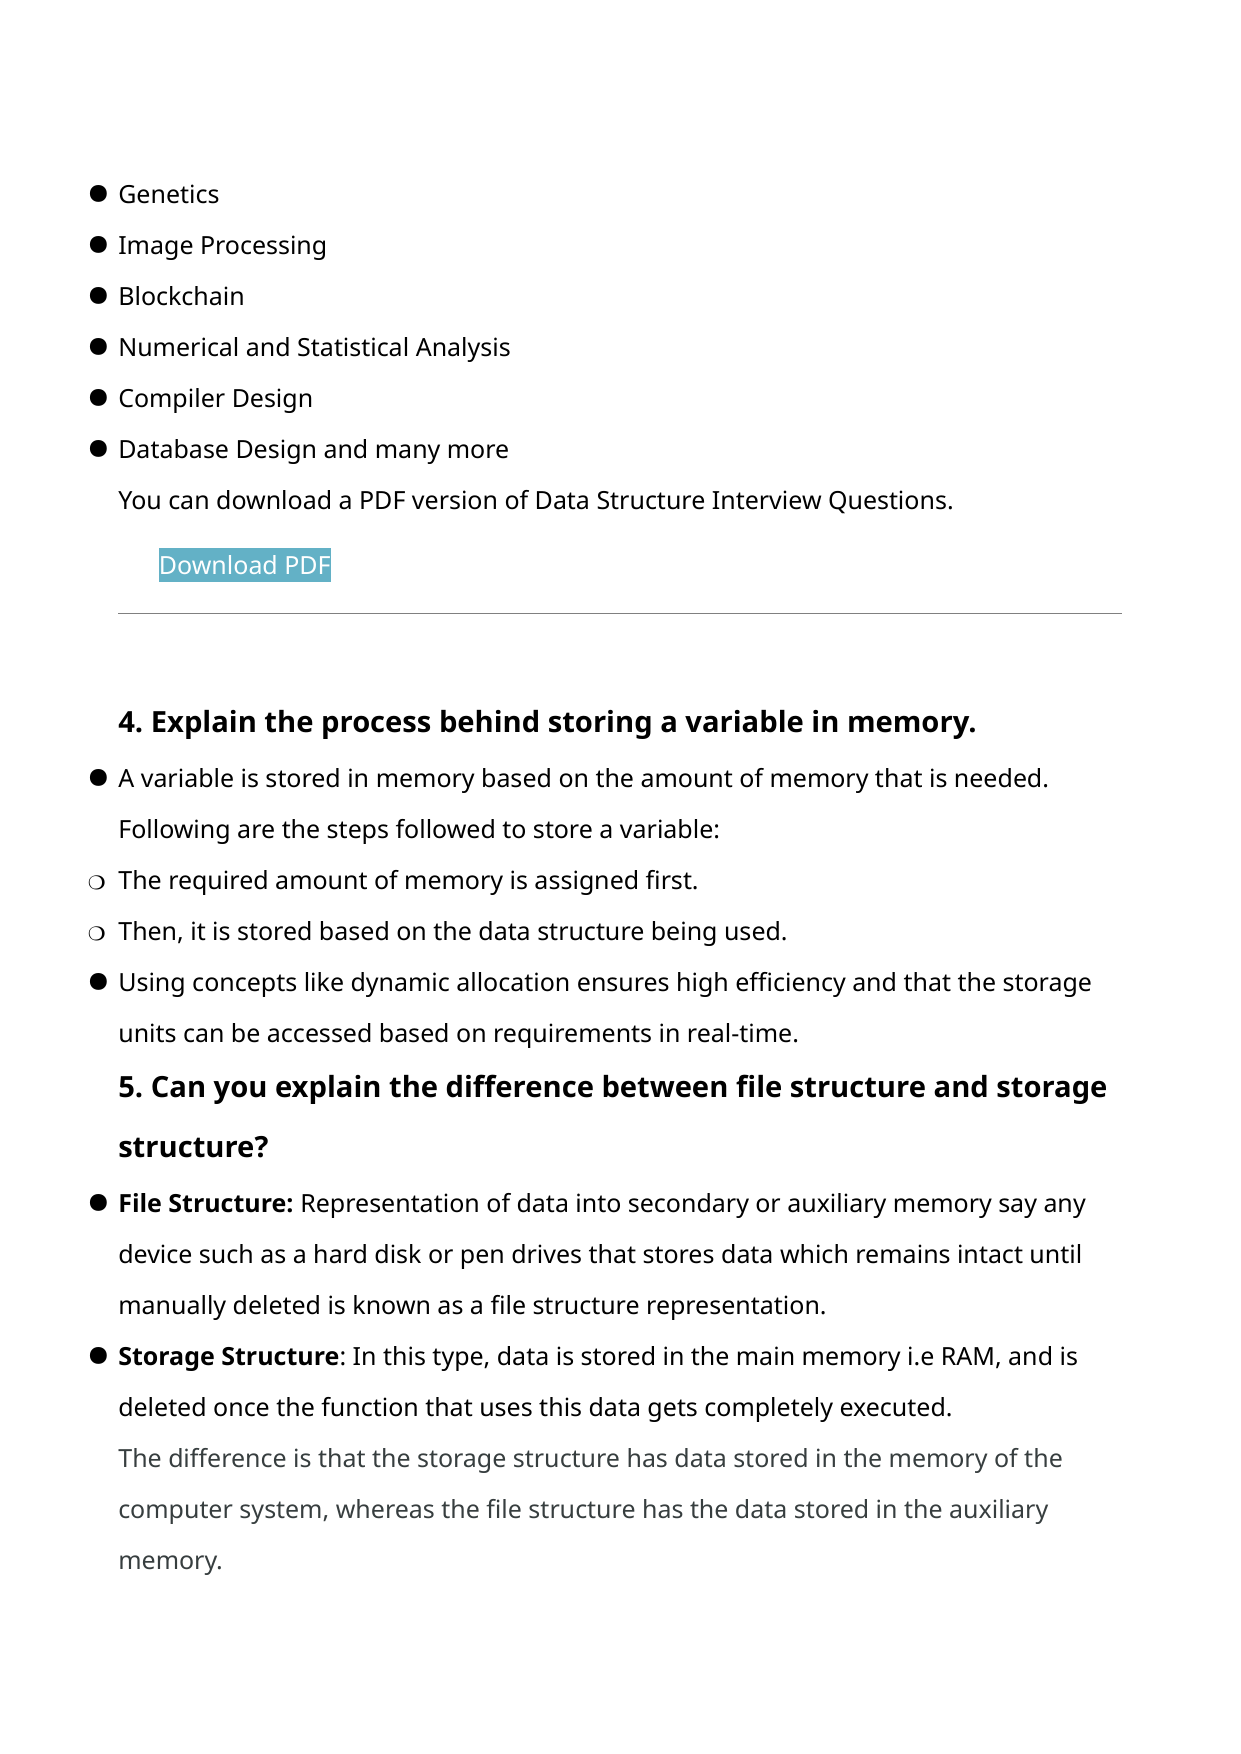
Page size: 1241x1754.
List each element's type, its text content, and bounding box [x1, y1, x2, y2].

text Download PDF [118, 534, 1122, 582]
text You can download a PDF version of Data Structure Interview Questions. [118, 483, 1122, 517]
list The required amount of memory is assigned first. [118, 863, 1122, 897]
list Genetics [118, 176, 1122, 210]
subtitle 4. Explain the process behind storing a variable in memory. [118, 701, 1122, 741]
list Numerical and Statistical Analysis [118, 329, 1122, 363]
list File Structure: Representation of data into secondary or auxiliary memory say any device such as a hard disk or pen drives that stores data which remains intact until manually deleted is known as a file structure representation. [118, 1186, 1122, 1322]
list Then, it is stored based on the data structure being used. [118, 914, 1122, 948]
list Database Design and many more [118, 432, 1122, 466]
text The difference is that the storage structure has data stored in the memory of the computer system, whereas the file structure has the data stored in the auxiliary memory. [118, 1441, 1122, 1577]
list A variable is stored in memory based on the amount of memory that is needed. Following are the steps followed to store a variable: [118, 761, 1122, 846]
list Image Processing [118, 227, 1122, 261]
subtitle 5. Can you explain the difference between file structure and storage structure? [118, 1067, 1122, 1166]
list Storage Structure: In this type, data is stored in the main memory i.e RAM, and is deleted once the function that uses this data gets completely executed. [118, 1339, 1122, 1424]
list Compiler Design [118, 381, 1122, 414]
list Using concepts like dynamic allocation ensures high efficiency and that the storage units can be accessed based on requirements in real-time. [118, 965, 1122, 1050]
list Blockchain [118, 278, 1122, 312]
